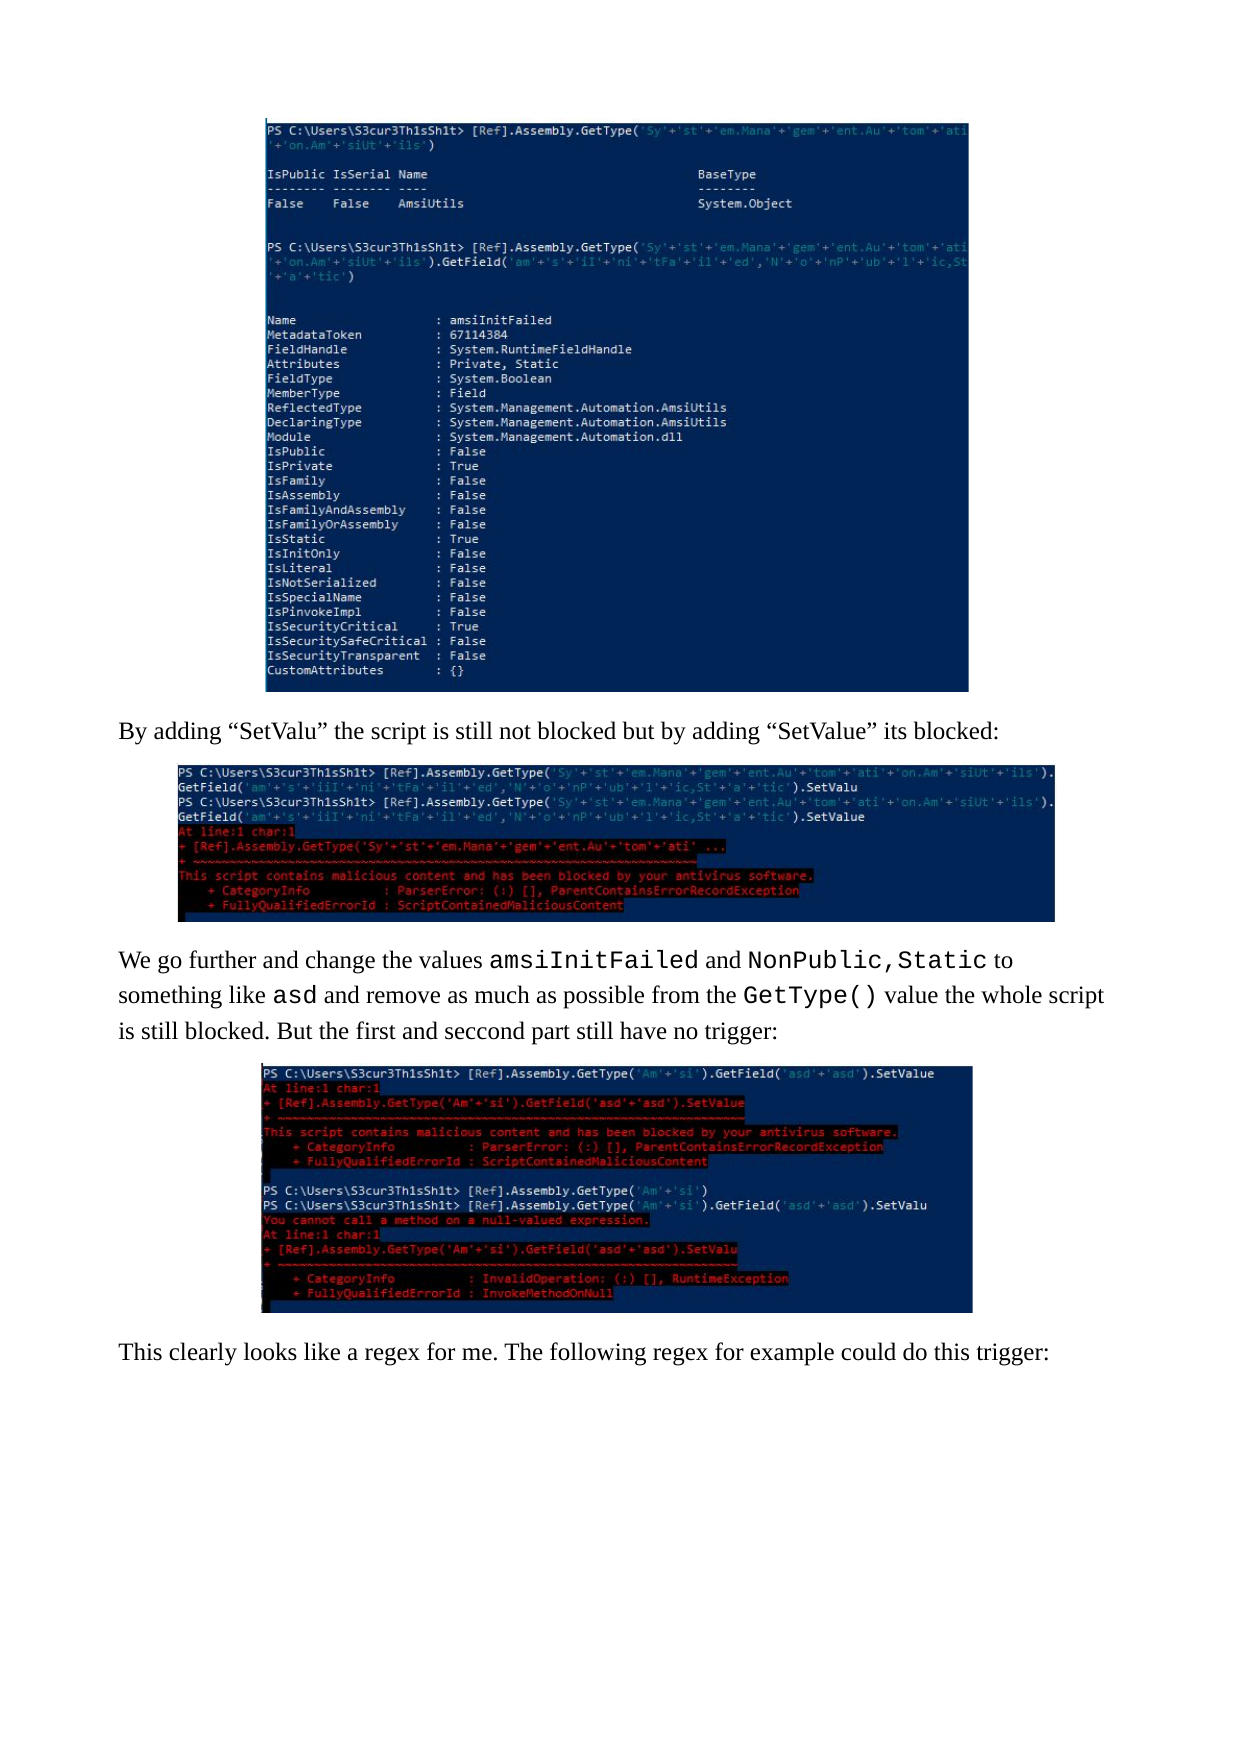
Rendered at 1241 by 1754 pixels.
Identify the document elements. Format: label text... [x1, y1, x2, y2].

picture [177, 763, 1057, 922]
text This clearly looks like a regex for me. The following regex for example could do this trigger: [118, 1337, 1122, 1365]
picture [265, 118, 969, 692]
picture [261, 1063, 973, 1313]
text By adding “SetValu” the script is still not blocked but by adding “SetValue” its blocked: [118, 716, 1122, 745]
text We go further and change the values amsiInitFailed and NonPublic,Static to something like asd and remove as much as possible from the GetType() value the whole script is still blocked. But the first and seccond part still have no trigger: [118, 946, 1122, 1044]
